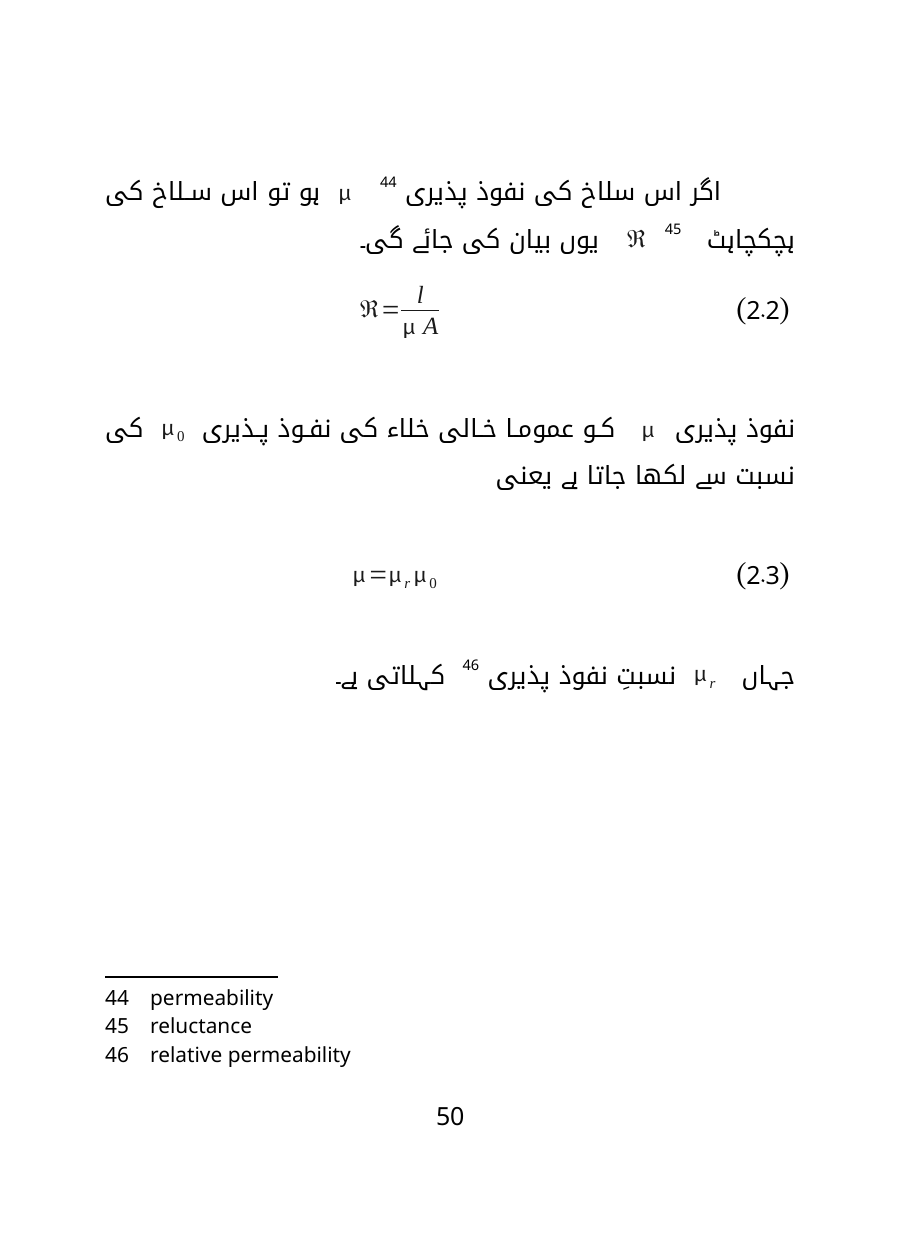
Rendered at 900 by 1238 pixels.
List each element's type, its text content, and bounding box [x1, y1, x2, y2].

table_header (2.3) [675, 547, 795, 618]
text reluctance [105, 1012, 795, 1040]
text relative permeability [105, 1040, 795, 1068]
text نفوذ پذیری کو عموما خالی خلاء کی نفوذ پذیریکی نسبت سے لکھا جاتا ہے یعنی [105, 405, 795, 500]
table_header [105, 547, 675, 618]
table_header [105, 276, 686, 359]
text اگر اس سلاخ کی نفوذ پذیری ہو تو اس سلاخ کی ہچکچاہٹ یوں بیان کی جائے گی۔ [105, 168, 795, 263]
table_header (2.2) [686, 276, 795, 359]
text permeability [105, 983, 795, 1012]
text جہاں نسبتِ نفوذ پذیری کہلاتی ہے۔ [105, 652, 795, 699]
